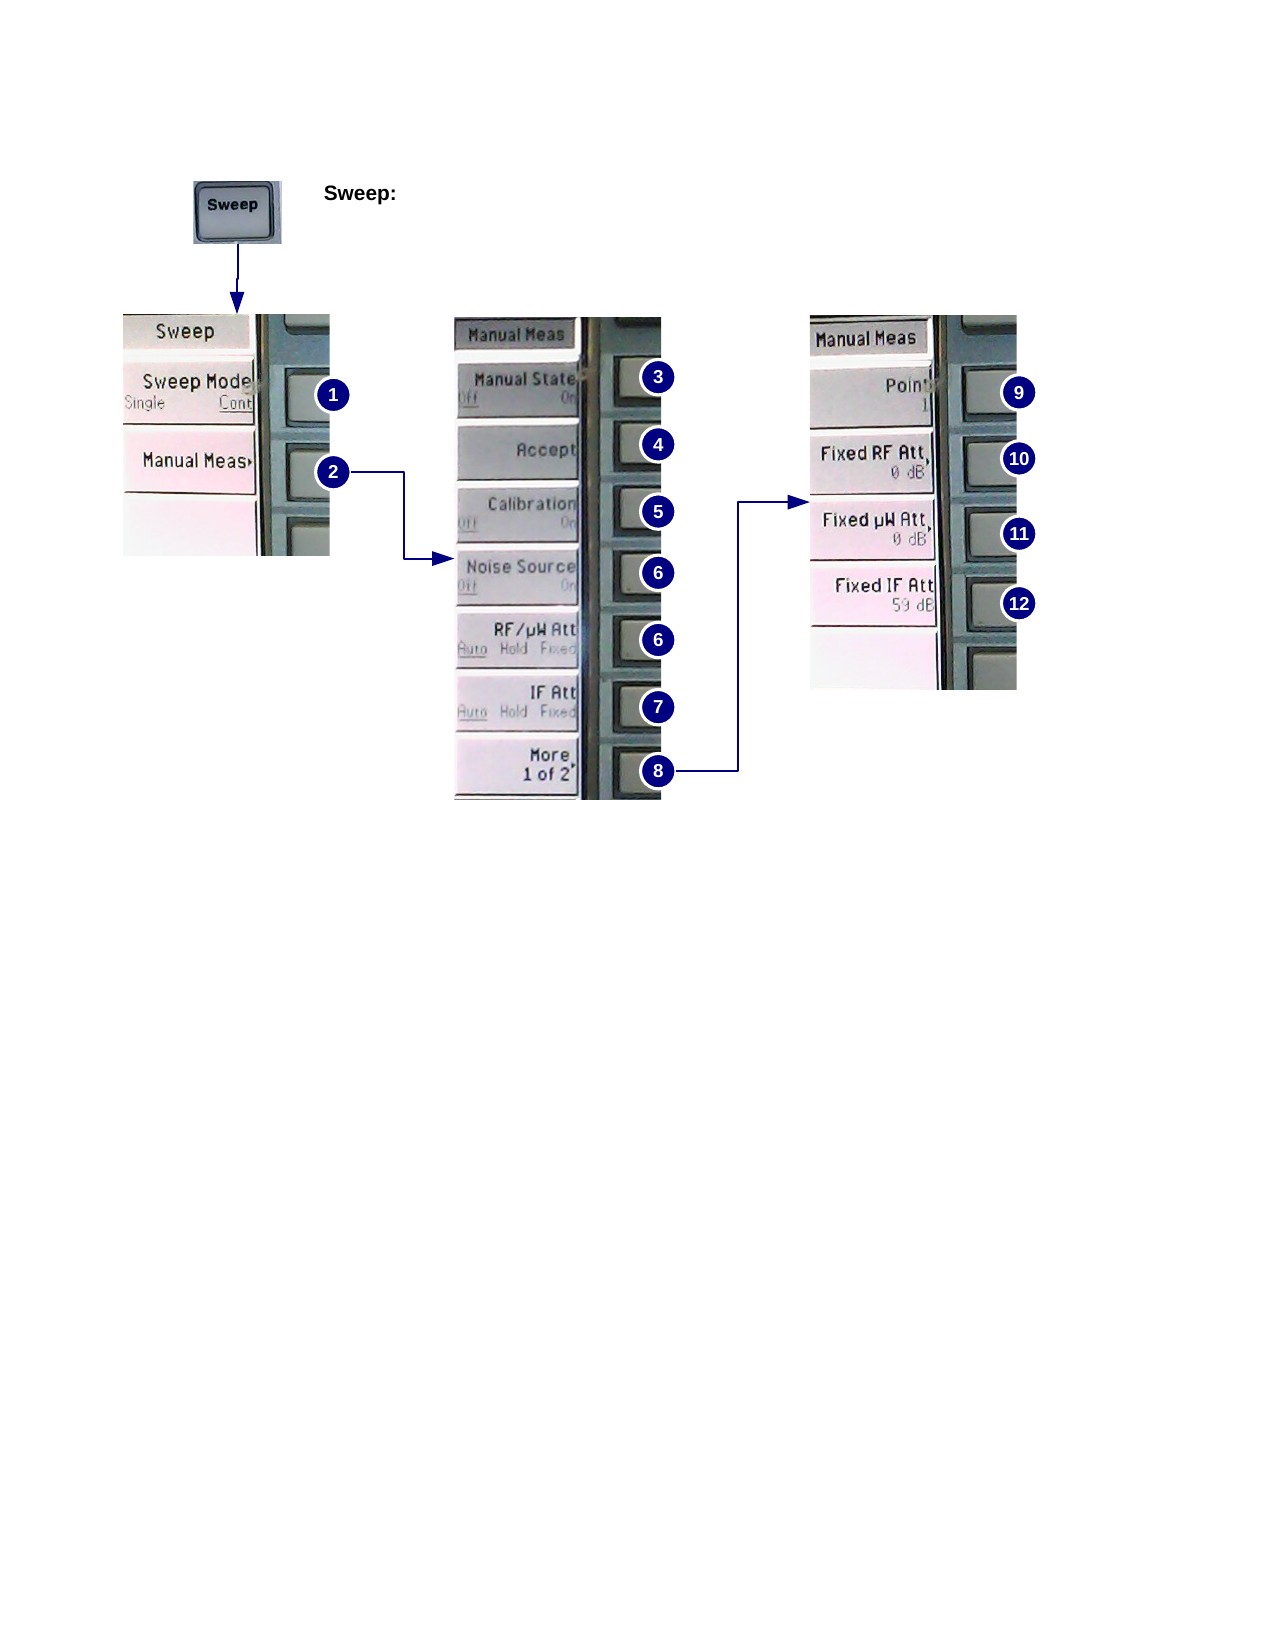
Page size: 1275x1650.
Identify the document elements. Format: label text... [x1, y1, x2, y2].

picture [193, 181, 282, 244]
picture [123, 314, 330, 556]
picture [454, 317, 662, 800]
text [123, 181, 193, 205]
picture [809, 315, 1017, 690]
text Sweep: [282, 181, 1152, 205]
